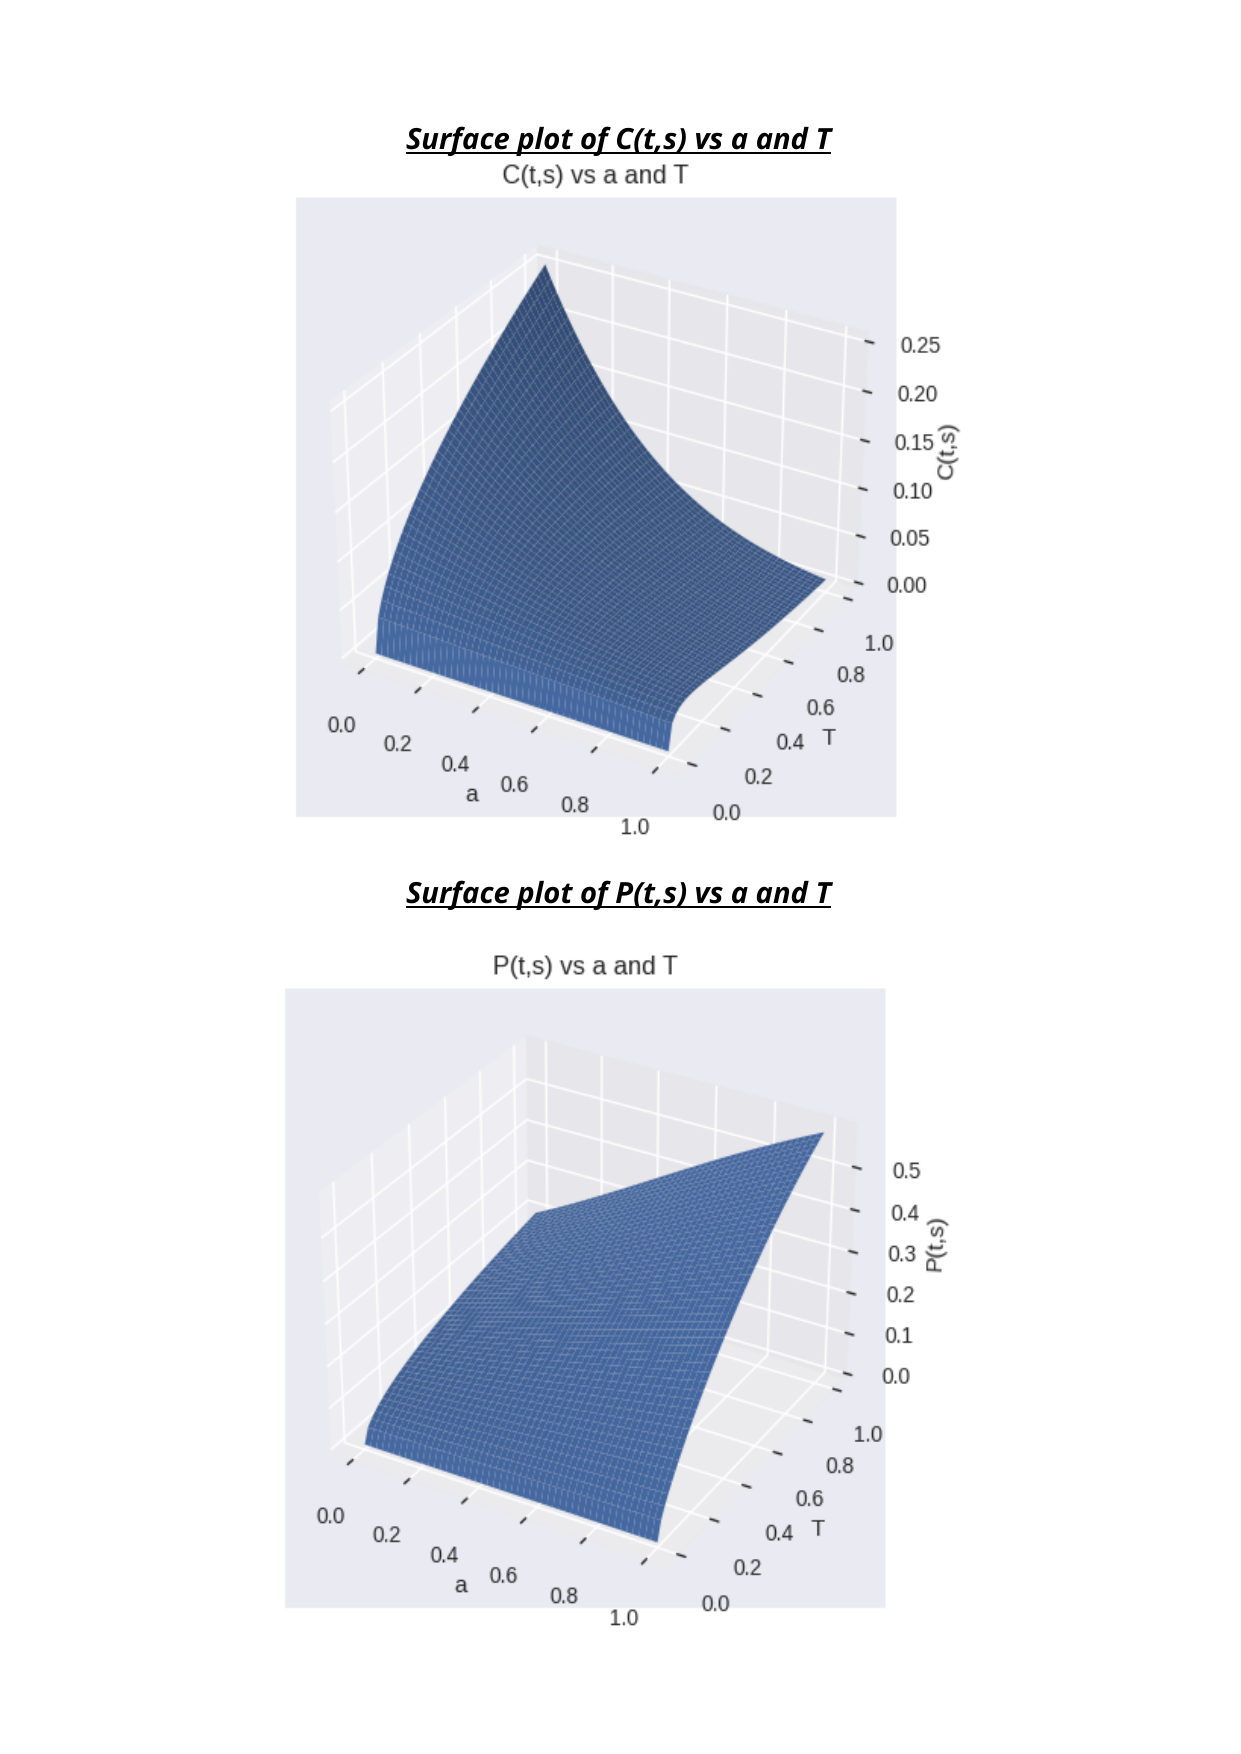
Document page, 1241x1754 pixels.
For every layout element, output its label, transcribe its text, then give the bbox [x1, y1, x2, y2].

picture [263, 157, 977, 858]
picture [252, 949, 966, 1649]
text Surface plot of C(t,s) vs a and T [118, 118, 1122, 158]
text Surface plot of P(t,s) vs a and T [118, 872, 1122, 912]
